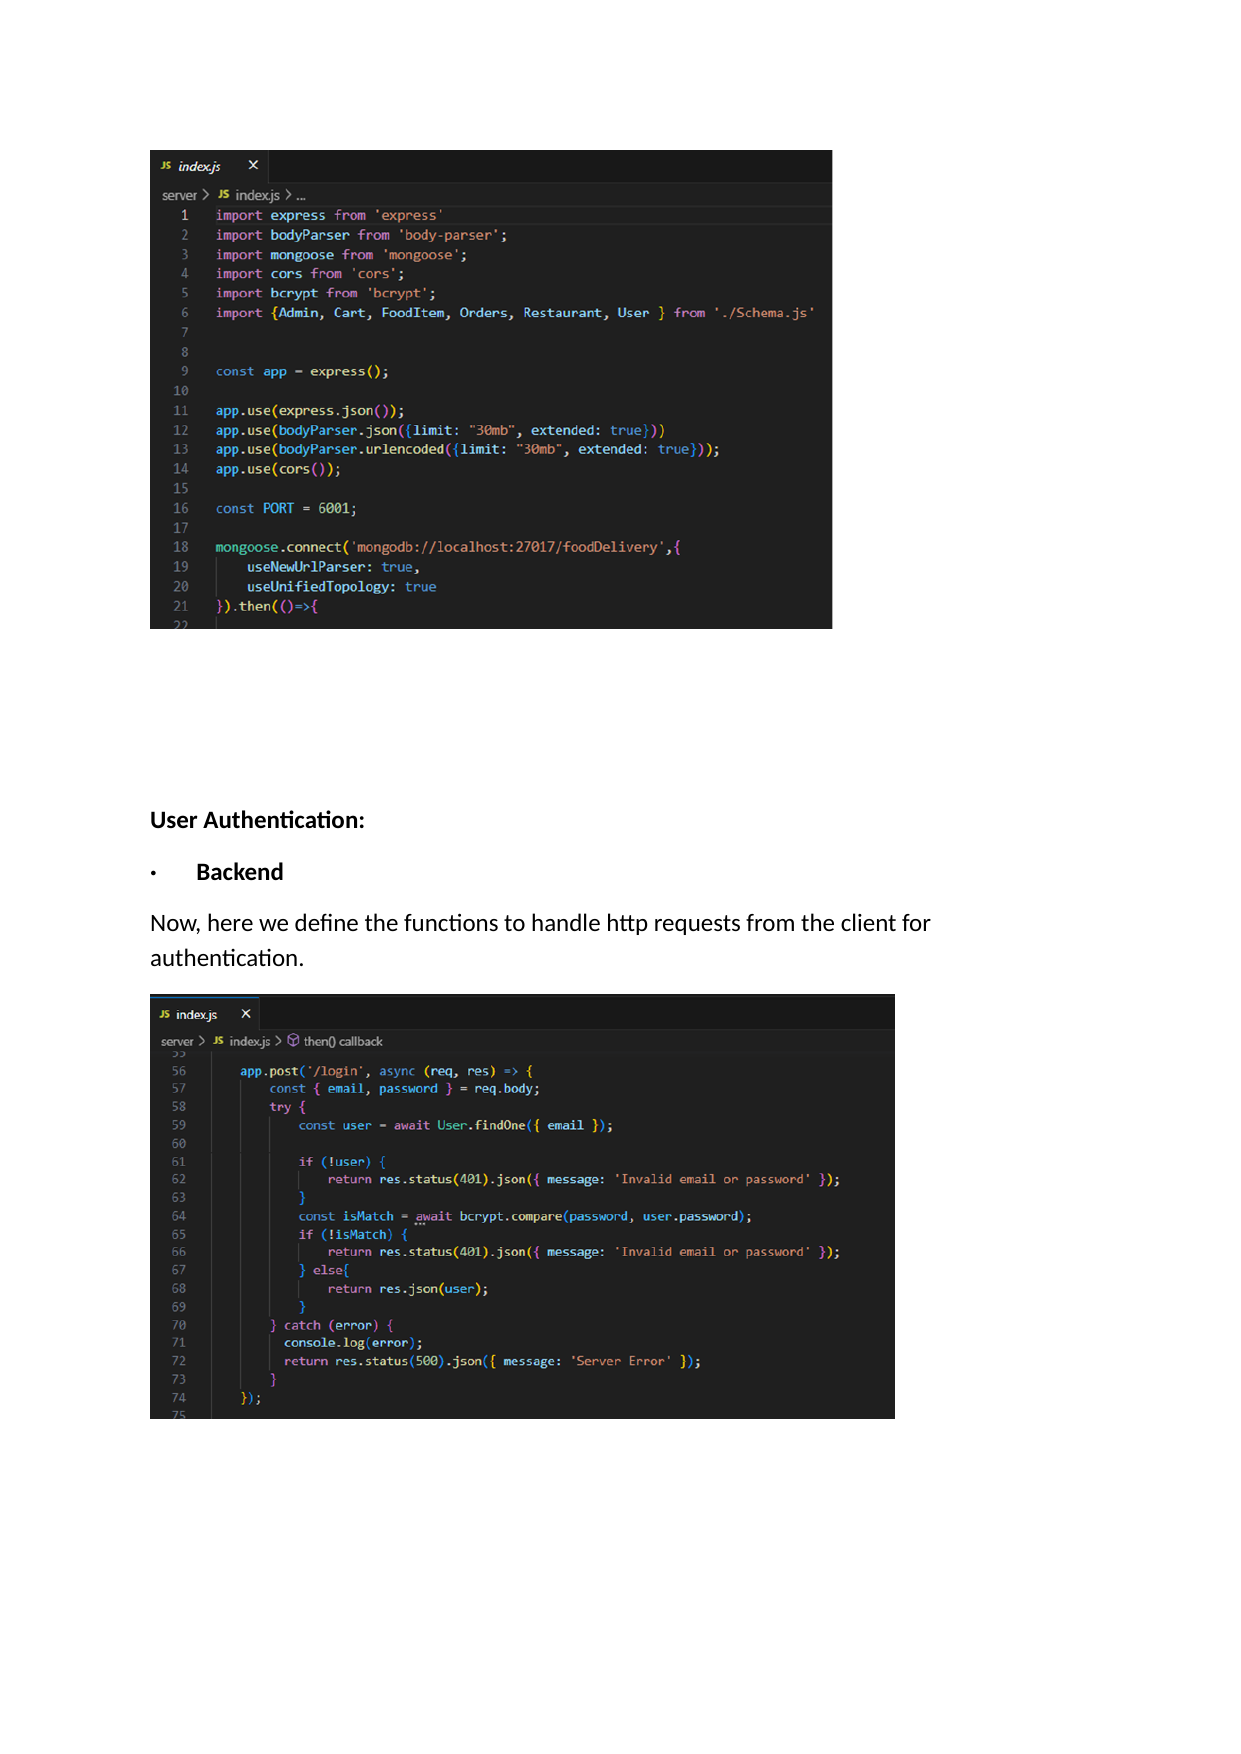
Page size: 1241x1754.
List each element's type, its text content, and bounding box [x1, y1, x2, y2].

text User Authentication: [150, 804, 1090, 835]
text · Backend [150, 856, 1090, 886]
text Now, here we define the functions to handle http requests from the client for authentication. [150, 908, 1090, 973]
